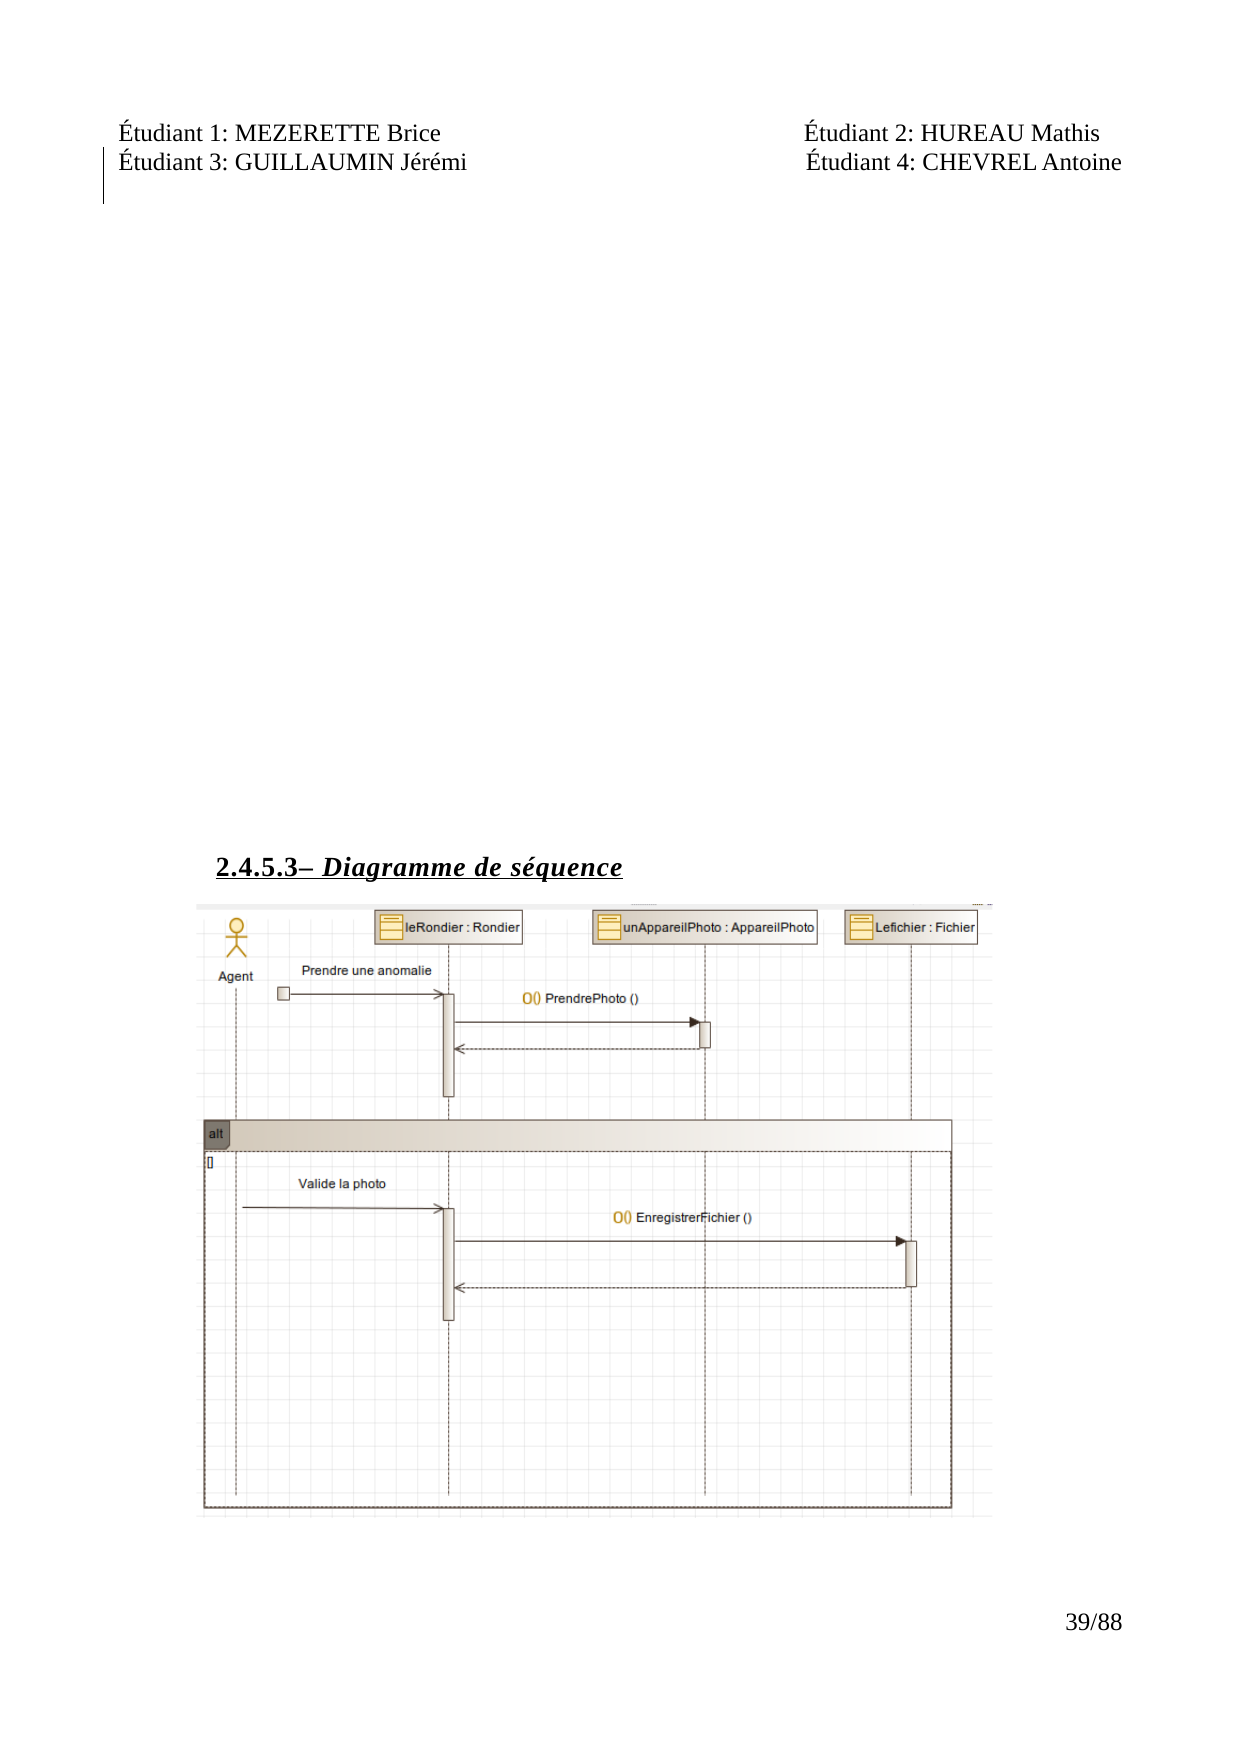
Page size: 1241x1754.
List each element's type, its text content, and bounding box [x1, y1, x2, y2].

picture [196, 904, 993, 1518]
subtitle 2.4.5.3– Diagramme de séquence [118, 850, 1122, 882]
